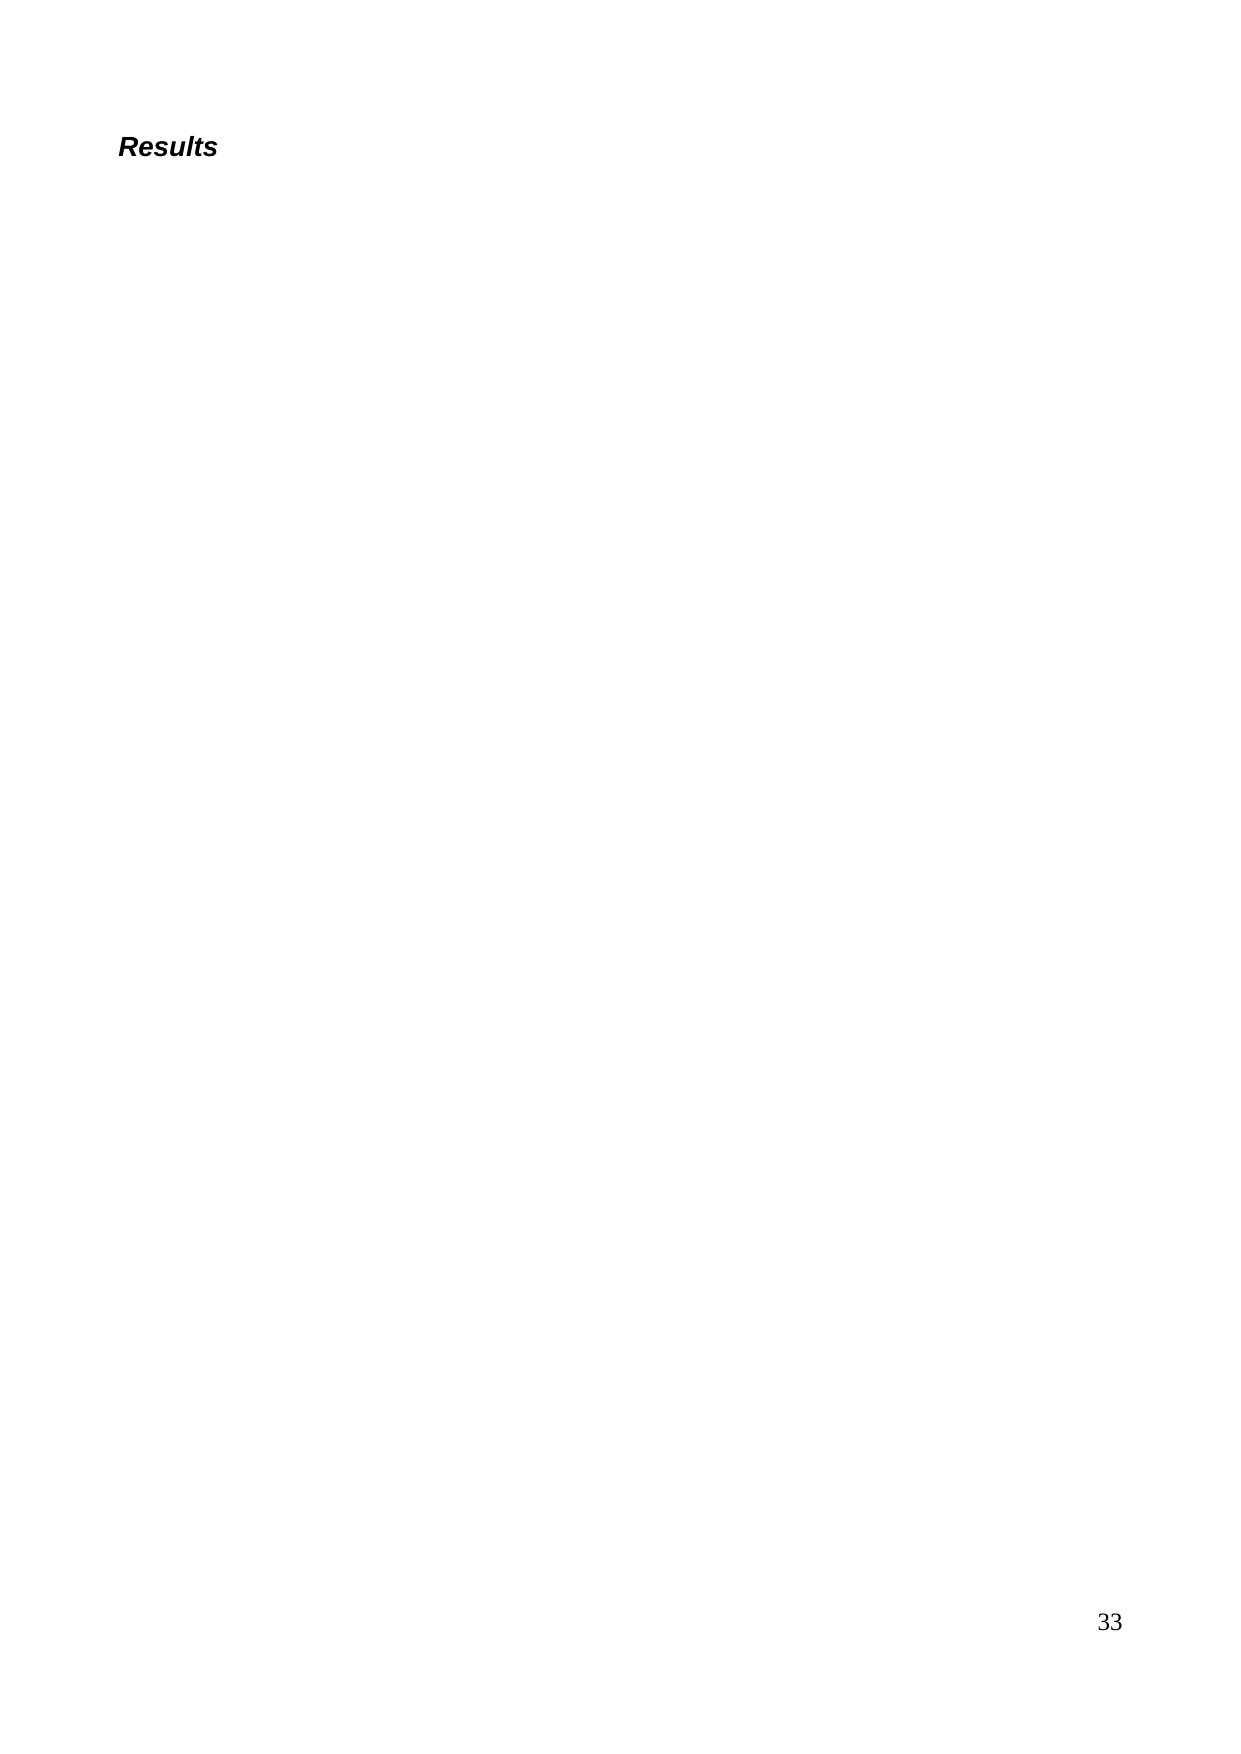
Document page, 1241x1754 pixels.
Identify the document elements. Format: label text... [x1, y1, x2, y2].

subtitle Results [118, 131, 1122, 162]
